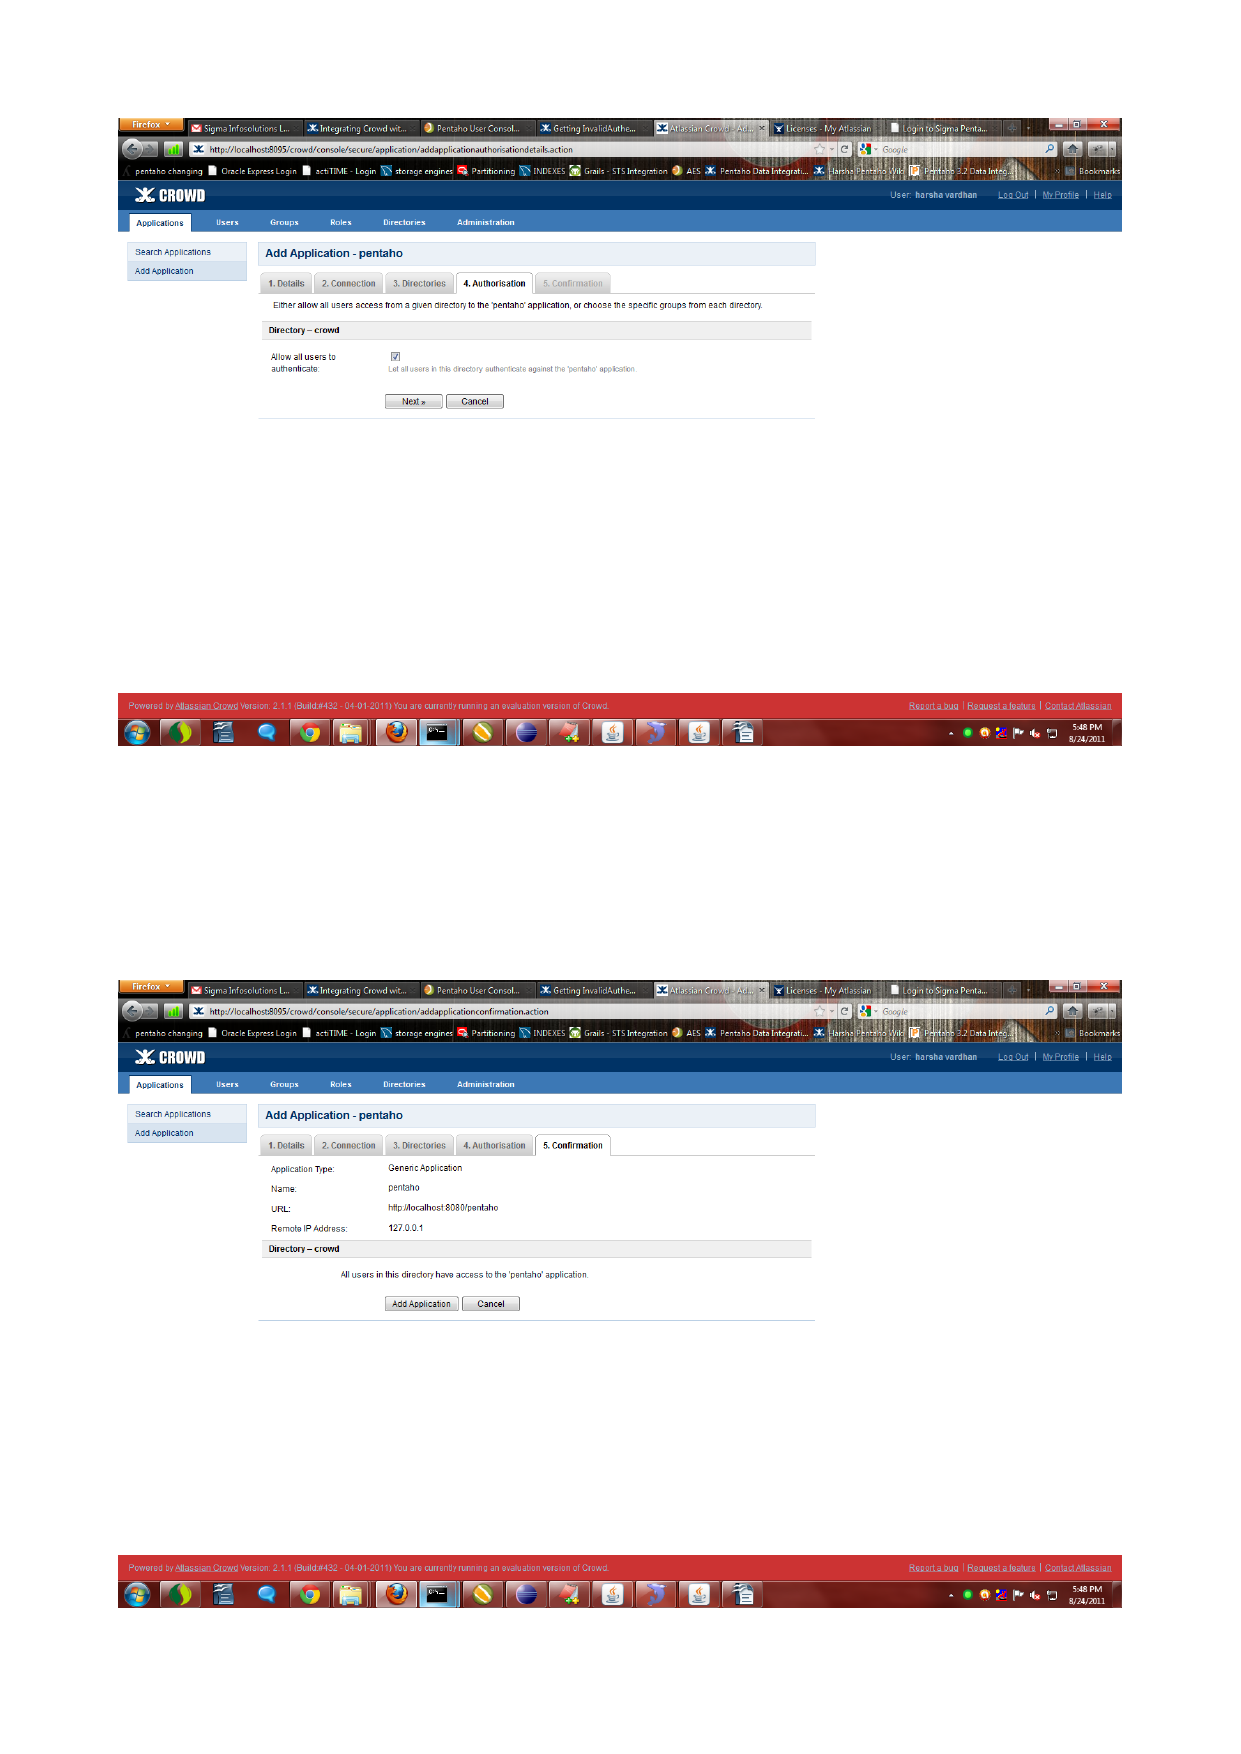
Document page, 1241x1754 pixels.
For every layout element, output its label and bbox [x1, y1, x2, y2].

picture [118, 980, 1122, 1608]
picture [118, 118, 1122, 746]
